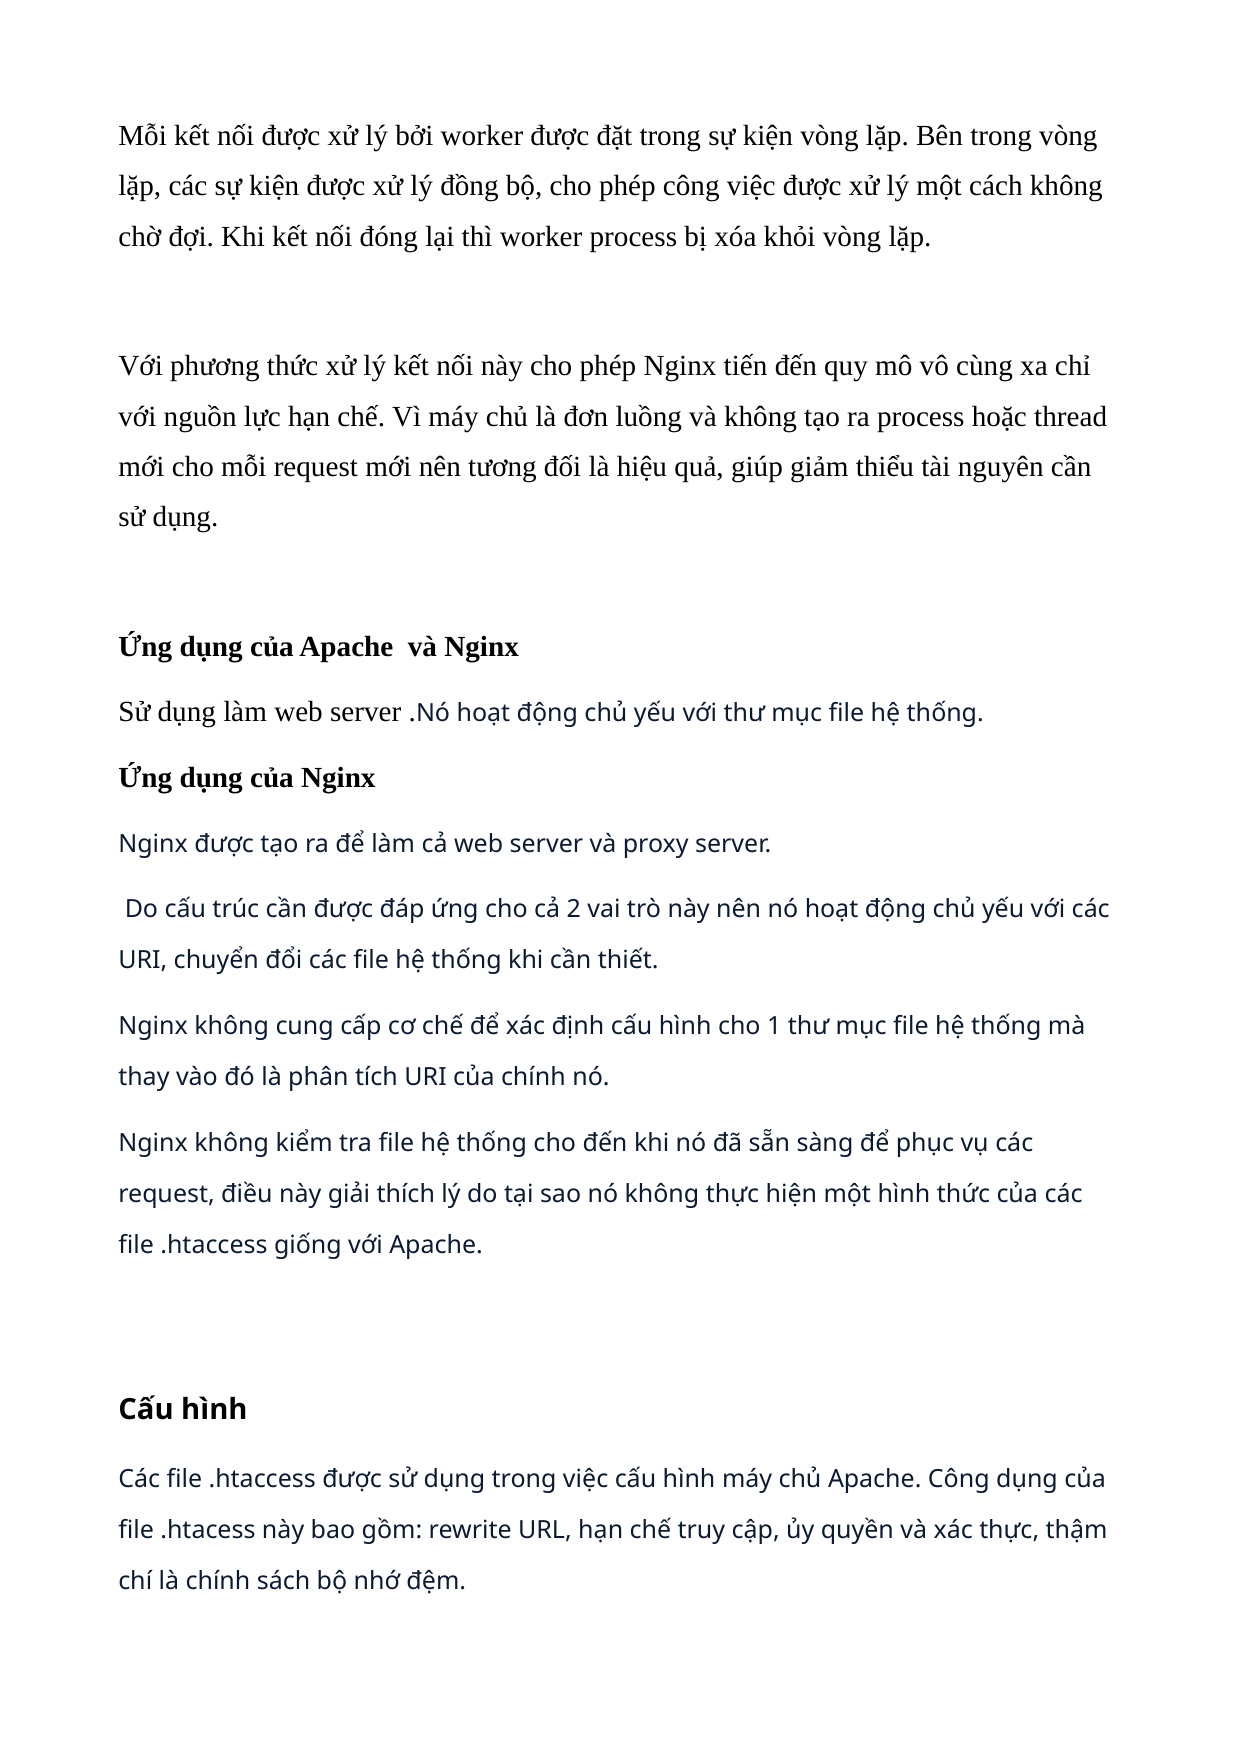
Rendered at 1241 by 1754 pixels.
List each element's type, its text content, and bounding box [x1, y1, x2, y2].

text Nginx không cung cấp cơ chế để xác định cấu hình cho 1 thư mục file hệ thống mà thay vào đó là phân tích URI của chính nó. [118, 1008, 1122, 1093]
text Mỗi kết nối được xử lý bởi worker được đặt trong sự kiện vòng lặp. Bên trong vòng lặp, các sự kiện được xử lý đồng bộ, cho phép công việc được xử lý một cách không chờ đợi. Khi kết nối đóng lại thì worker process bị xóa khỏi vòng lặp. [118, 118, 1122, 252]
text Nginx được tạo ra để làm cả web server và proxy server. [118, 826, 1122, 859]
text Nginx không kiểm tra file hệ thống cho đến khi nó đã sẵn sàng để phục vụ các request, điều này giải thích lý do tại sao nó không thực hiện một hình thức của các file .htaccess giống với Apache. [118, 1124, 1122, 1261]
text Sử dụng làm web server .Nó hoạt động chủ yếu với thư mục file hệ thống. [118, 694, 1122, 729]
subtitle Cấu hình [118, 1388, 1122, 1428]
text Ứng dụng của Apache và Nginx [118, 629, 1122, 663]
text Ứng dụng của Nginx [118, 761, 1122, 794]
text Với phương thức xử lý kết nối này cho phép Nginx tiến đến quy mô vô cùng xa chỉ với nguồn lực hạn chế. Vì máy chủ là đơn luồng và không tạo ra process hoặc thread mới cho mỗi request mới nên tương đối là hiệu quả, giúp giảm thiểu tài nguyên cần sử dụng. [118, 348, 1122, 533]
text Do cấu trúc cần được đáp ứng cho cả 2 vai trò này nên nó hoạt động chủ yếu với các URI, chuyển đổi các file hệ thống khi cần thiết. [118, 891, 1122, 976]
text Các file .htaccess được sử dụng trong việc cấu hình máy chủ Apache. Công dụng của file .htacess này bao gồm: rewrite URL, hạn chế truy cập, ủy quyền và xác thực, thậm chí là chính sách bộ nhớ đệm. [118, 1460, 1122, 1596]
